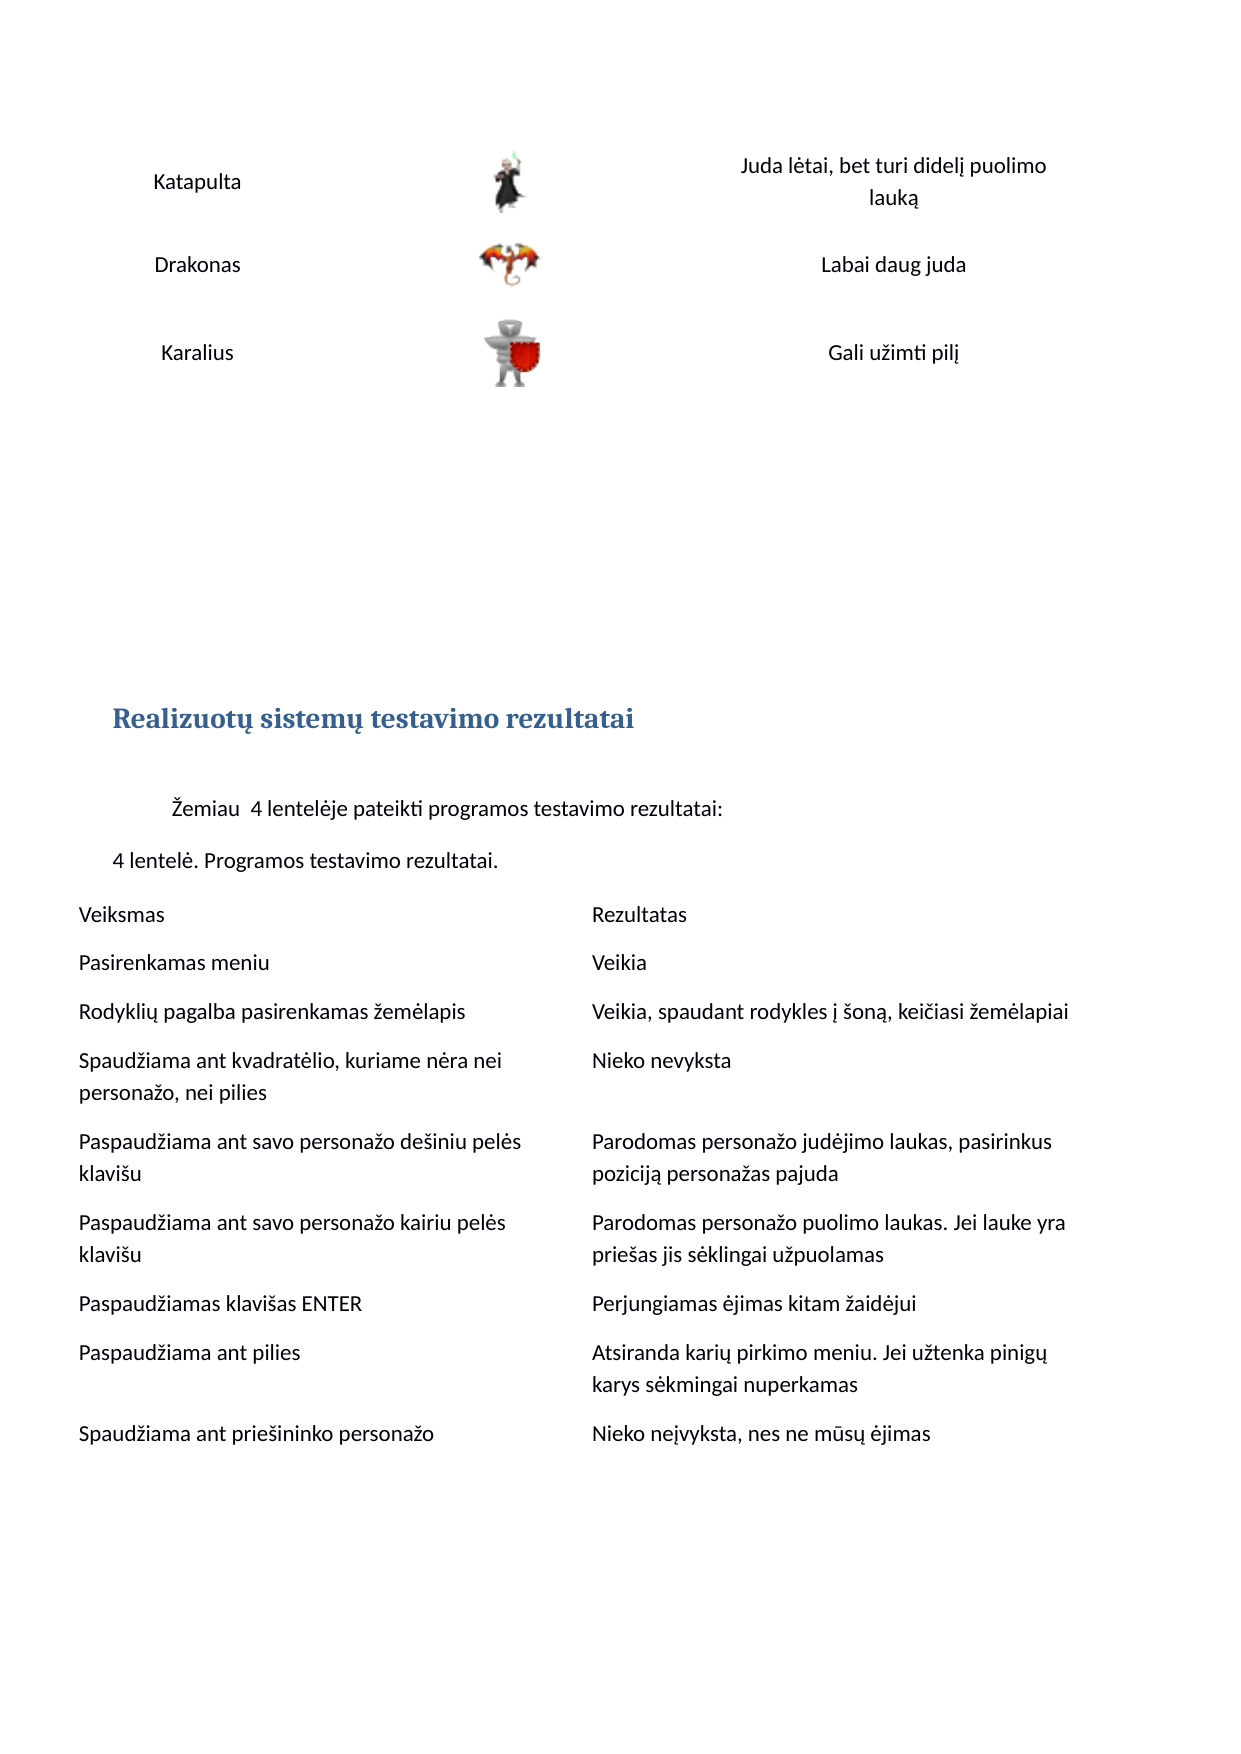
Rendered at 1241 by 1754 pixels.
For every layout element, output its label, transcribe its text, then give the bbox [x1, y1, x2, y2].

table_cell Nieko neįvyksta, nes ne mūsų ėjimas [581, 1419, 1094, 1468]
table_cell Veikia [581, 949, 1094, 997]
table_cell Paspaudžiama ant pilies [68, 1338, 581, 1419]
table_cell Nieko nevyksta [581, 1046, 1094, 1127]
table_cell Atsiranda karių pirkimo meniu. Jei užtenka pinigų karys sėkmingai nuperkamas [581, 1338, 1094, 1419]
table_cell [316, 150, 704, 233]
picture [475, 316, 546, 387]
table_cell Karalius [79, 317, 316, 408]
table_cell Parodomas personažo judėjimo laukas, pasirinkus poziciją personažas pajuda [581, 1127, 1094, 1208]
text Žemiau 4 lentelėje pateikti programos testavimo rezultatai: [112, 794, 1128, 822]
table_cell Pasirenkamas meniu [68, 949, 581, 997]
text 4 lentelė. Programos testavimo rezultatai. [112, 847, 1128, 875]
table_cell Gali užimti pilį [705, 317, 1083, 408]
table_cell Veikia, spaudant rodykles į šoną, keičiasi žemėlapiai [581, 998, 1094, 1046]
picture [479, 150, 542, 213]
table_cell Labai daug juda [705, 233, 1083, 317]
table_cell Paspaudžiama ant savo personažo kairiu pelės klavišu [68, 1208, 581, 1289]
subtitle Realizuotų sistemų testavimo rezultatai [112, 702, 1128, 736]
table_cell Juda lėtai, bet turi didelį puolimo lauką [705, 150, 1083, 233]
table_cell Spaudžiama ant kvadratėlio, kuriame nėra nei personažo, nei pilies [68, 1046, 581, 1127]
table_cell Paspaudžiamas klavišas ENTER [68, 1289, 581, 1338]
table_cell Paspaudžiama ant savo personažo dešiniu pelės klavišu [68, 1127, 581, 1208]
picture [479, 233, 542, 296]
table_header Veiksmas [68, 900, 581, 948]
table_cell Rodyklių pagalba pasirenkamas žemėlapis [68, 998, 581, 1046]
table_cell Parodomas personažo puolimo laukas. Jei lauke yra priešas jis sėklingai užpuolamas [581, 1208, 1094, 1289]
table_cell [316, 233, 704, 317]
table_cell Katapulta [79, 150, 316, 233]
table_cell Perjungiamas ėjimas kitam žaidėjui [581, 1289, 1094, 1338]
table_cell Spaudžiama ant priešininko personažo [68, 1419, 581, 1468]
table_header Rezultatas [581, 900, 1094, 948]
table_cell Drakonas [79, 233, 316, 317]
table_cell [316, 317, 704, 408]
